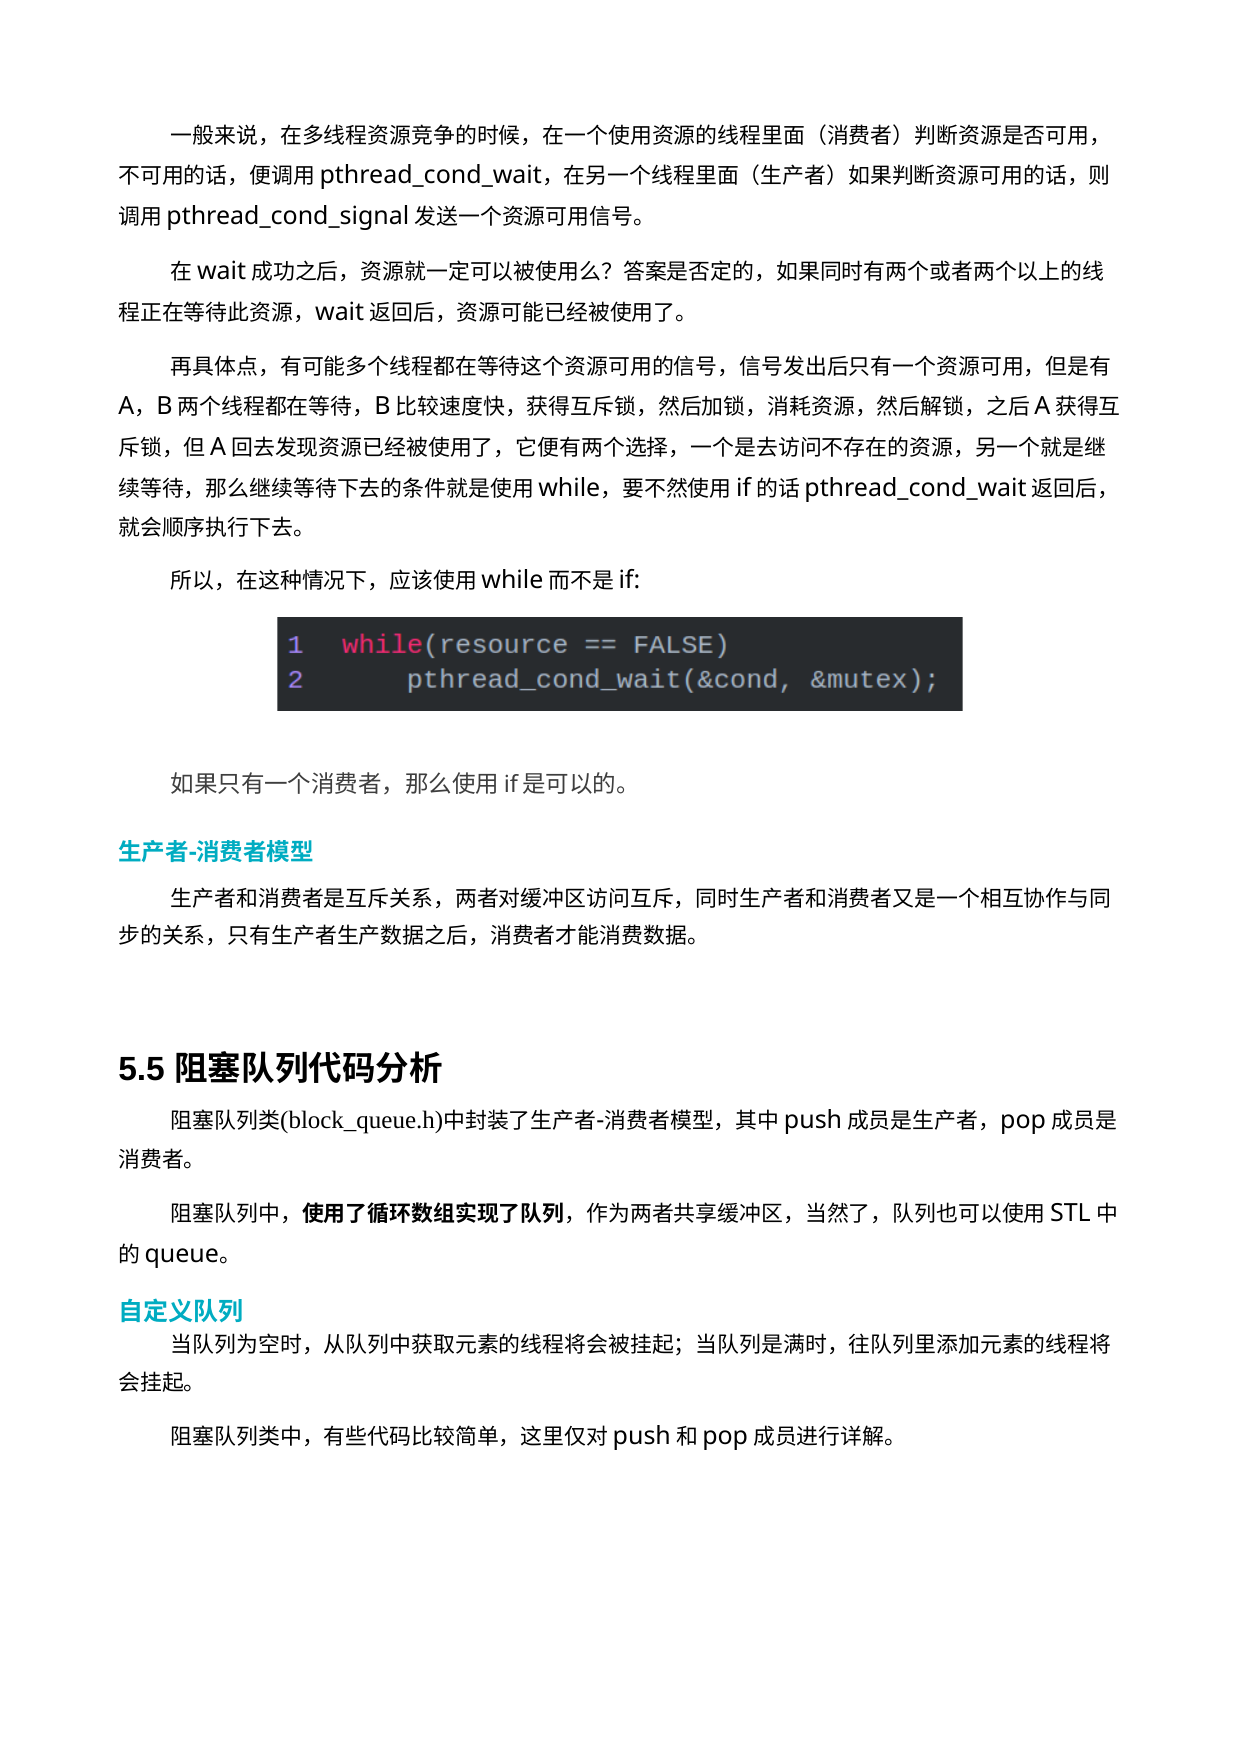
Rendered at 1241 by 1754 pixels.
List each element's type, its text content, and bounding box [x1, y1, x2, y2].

text 再具体点，有可能多个线程都在等待这个资源可用的信号，信号发出后只有一个资源可用，但是有A，B两个线程都在等待，B比较速度快，获得互斥锁，然后加锁，消耗资源，然后解锁，之后A获得互斥锁，但A回去发现资源已经被使用了，它便有两个选择，一个是去访问不存在的资源，另一个就是继续等待，那么继续等待下去的条件就是使用while，要不然使用if的话pthread_cond_wait返回后，就会顺序执行下去。 [118, 349, 1122, 541]
text 生产者和消费者是互斥关系，两者对缓冲区访问互斥，同时生产者和消费者又是一个相互协作与同步的关系，只有生产者生产数据之后，消费者才能消费数据。 [118, 881, 1122, 950]
text 所以，在这种情况下，应该使用while而不是if: [118, 562, 1122, 596]
subtitle 自定义队列 [118, 1291, 1122, 1327]
text 阻塞队列中，使用了循环数组实现了队列，作为两者共享缓冲区，当然了，队列也可以使用STL中的queue。 [118, 1195, 1122, 1270]
text 在wait成功之后，资源就一定可以被使用么？答案是否定的，如果同时有两个或者两个以上的线程正在等待此资源，wait返回后，资源可能已经被使用了。 [118, 253, 1122, 328]
text 阻塞队列类(block_queue.h)中封装了生产者-消费者模型，其中push成员是生产者，pop成员是消费者。 [118, 1102, 1122, 1174]
text 如果只有一个消费者，那么使用if是可以的。 [118, 766, 1122, 800]
picture [277, 617, 963, 711]
text 一般来说，在多线程资源竞争的时候，在一个使用资源的线程里面（消费者）判断资源是否可用，不可用的话，便调用pthread_cond_wait，在另一个线程里面（生产者）如果判断资源可用的话，则调用pthread_cond_signal发送一个资源可用信号。 [118, 118, 1122, 231]
text 阻塞队列类中，有些代码比较简单，这里仅对push和pop成员进行详解。 [118, 1418, 1122, 1452]
subtitle 5.5 阻塞队列代码分析 [118, 1041, 1122, 1089]
text 当队列为空时，从队列中获取元素的线程将会被挂起；当队列是满时，往队列里添加元素的线程将会挂起。 [118, 1327, 1122, 1397]
subtitle 生产者-消费者模型 [118, 834, 1122, 868]
